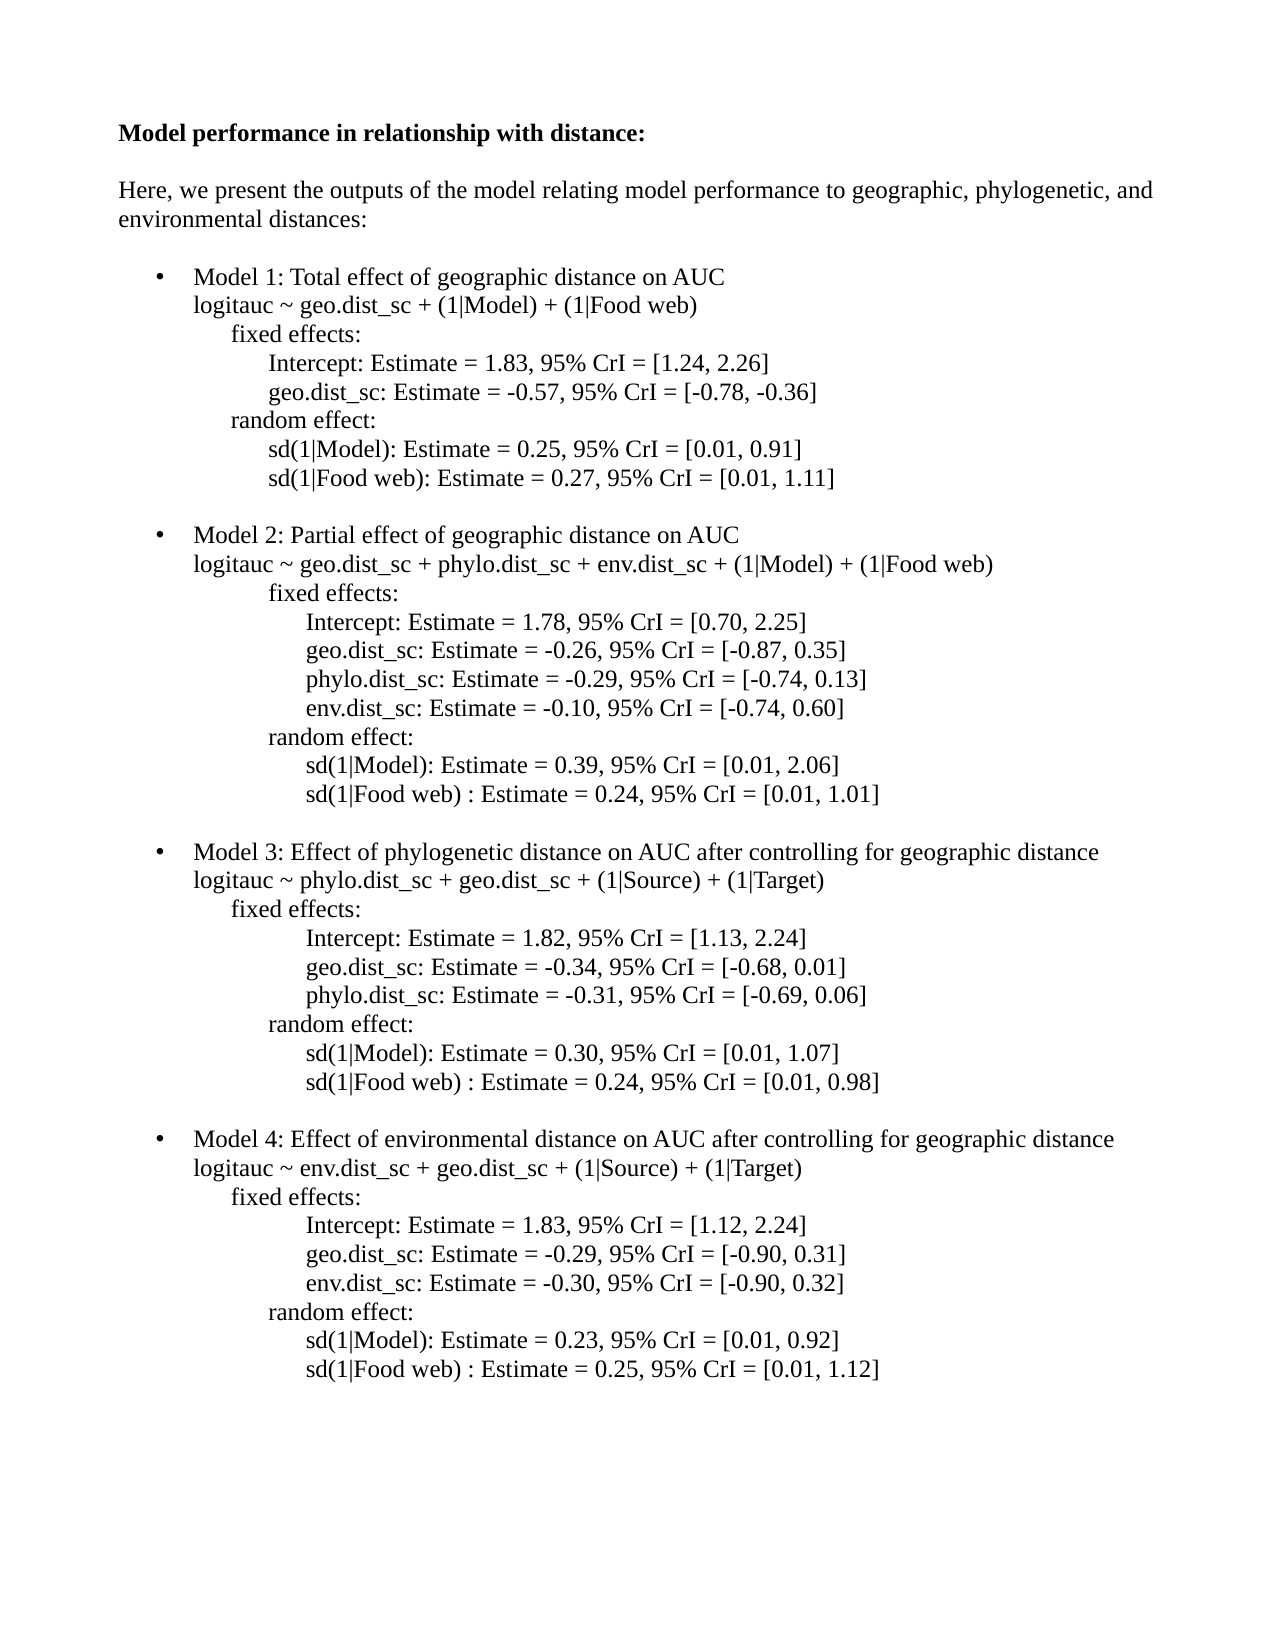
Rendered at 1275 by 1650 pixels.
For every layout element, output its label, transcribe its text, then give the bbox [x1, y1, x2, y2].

text fixed effects: [118, 578, 1157, 607]
list geo.dist_sc: Estimate = -0.57, 95% CrI = [-0.78, -0.36] [231, 377, 1157, 406]
text Here, we present the outputs of the model relating model performance to geographic, phylogenetic, and environmental distances: [118, 176, 1157, 233]
list env.dist_sc: Estimate = -0.30, 95% CrI = [-0.90, 0.32] [268, 1268, 1157, 1297]
list sd(1|Model): Estimate = 0.23, 95% CrI = [0.01, 0.92] [268, 1326, 1157, 1354]
list logitauc ~ env.dist_sc + geo.dist_sc + (1|Source) + (1|Target) [156, 1153, 1157, 1182]
list fixed effects: [193, 1182, 1157, 1211]
list Model 4: Effect of environmental distance on AUC after controlling for geographic distance [156, 1124, 1157, 1153]
list geo.dist_sc: Estimate = -0.29, 95% CrI = [-0.90, 0.31] [268, 1239, 1157, 1268]
list logitauc ~ phylo.dist_sc + geo.dist_sc + (1|Source) + (1|Target) [156, 866, 1157, 894]
list sd(1|Food web) : Estimate = 0.24, 95% CrI = [0.01, 1.01] [268, 779, 1157, 808]
list logitauc ~ geo.dist_sc + (1|Model) + (1|Food web) [156, 291, 1157, 319]
list Model 1: Total effect of geographic distance on AUC [156, 262, 1157, 291]
list sd(1|Model): Estimate = 0.39, 95% CrI = [0.01, 2.06] [268, 751, 1157, 779]
list random effect: [193, 406, 1157, 434]
list env.dist_sc: Estimate = -0.10, 95% CrI = [-0.74, 0.60] [268, 693, 1157, 722]
list sd(1|Food web) : Estimate = 0.24, 95% CrI = [0.01, 0.98] [268, 1067, 1157, 1096]
list Intercept: Estimate = 1.82, 95% CrI = [1.13, 2.24] [268, 923, 1157, 952]
list Intercept: Estimate = 1.83, 95% CrI = [1.24, 2.26] [231, 348, 1157, 377]
list phylo.dist_sc: Estimate = -0.31, 95% CrI = [-0.69, 0.06] [268, 981, 1157, 1009]
list sd(1|Food web): Estimate = 0.27, 95% CrI = [0.01, 1.11] [231, 463, 1157, 492]
list Model 2: Partial effect of geographic distance on AUC [156, 521, 1157, 549]
list random effect: [231, 722, 1157, 751]
text Model performance in relationship with distance: [118, 118, 1157, 147]
list fixed effects: [193, 319, 1157, 348]
list fixed effects: [193, 894, 1157, 923]
list random effect: [231, 1009, 1157, 1038]
list sd(1|Food web) : Estimate = 0.25, 95% CrI = [0.01, 1.12] [268, 1354, 1157, 1383]
list logitauc ~ geo.dist_sc + phylo.dist_sc + env.dist_sc + (1|Model) + (1|Food web) [156, 549, 1157, 578]
list phylo.dist_sc: Estimate = -0.29, 95% CrI = [-0.74, 0.13] [268, 664, 1157, 693]
list sd(1|Model): Estimate = 0.30, 95% CrI = [0.01, 1.07] [268, 1038, 1157, 1067]
list Intercept: Estimate = 1.83, 95% CrI = [1.12, 2.24] [268, 1211, 1157, 1239]
list geo.dist_sc: Estimate = -0.26, 95% CrI = [-0.87, 0.35] [268, 636, 1157, 664]
list sd(1|Model): Estimate = 0.25, 95% CrI = [0.01, 0.91] [231, 434, 1157, 463]
list Model 3: Effect of phylogenetic distance on AUC after controlling for geographic distance [156, 837, 1157, 866]
list random effect: [231, 1297, 1157, 1326]
list geo.dist_sc: Estimate = -0.34, 95% CrI = [-0.68, 0.01] [268, 952, 1157, 981]
list Intercept: Estimate = 1.78, 95% CrI = [0.70, 2.25] [268, 607, 1157, 636]
